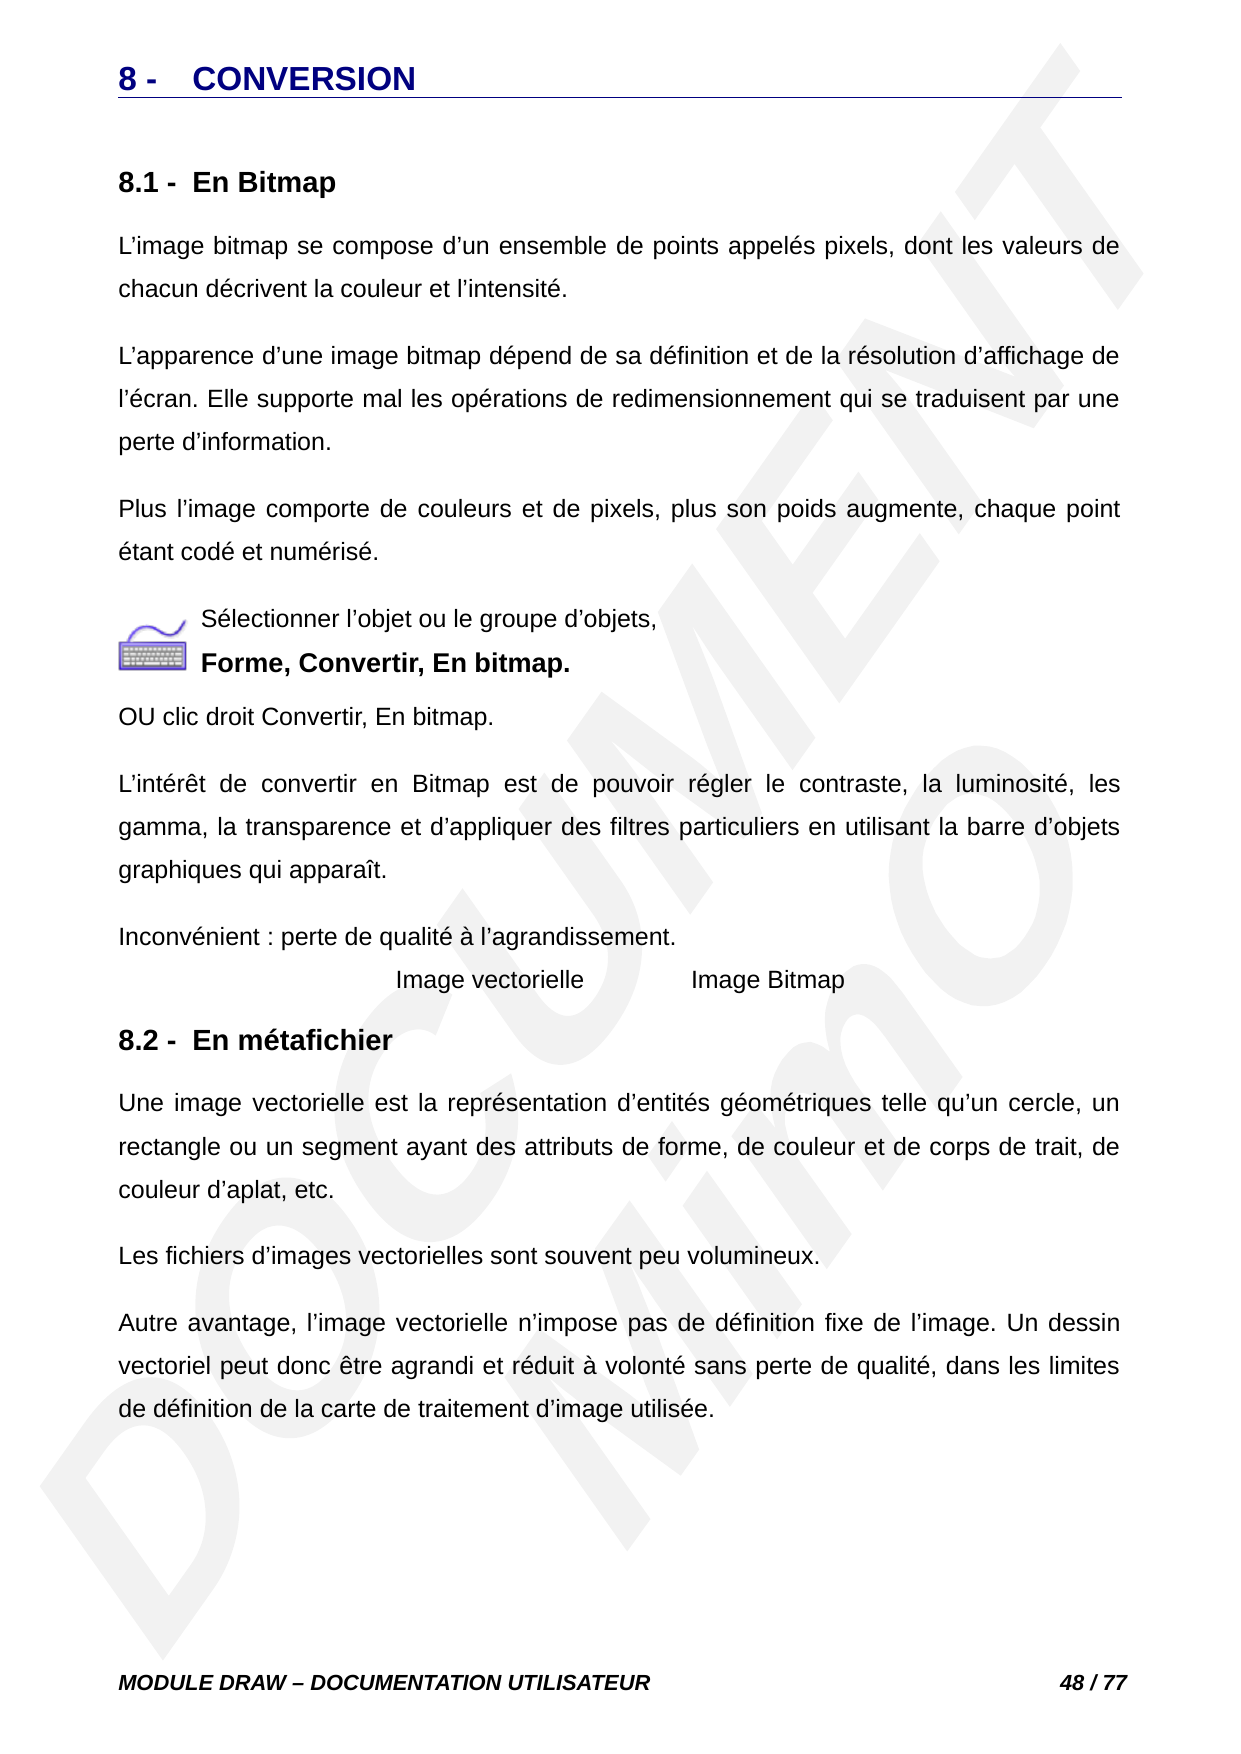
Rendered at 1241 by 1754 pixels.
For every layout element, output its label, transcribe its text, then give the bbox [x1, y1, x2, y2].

text Forme, Convertir, En bitmap. [189, 647, 1122, 678]
text Autre avantage, l’image vectorielle n’impose pas de définition fixe de l’image. Un dessin vectoriel peut donc être agrandi et réduit à volonté sans perte de qualité, dans les limites de définition de la carte de traitement d’image utilisée. [118, 1308, 1122, 1423]
text Une image vectorielle est la représentation d’entités géométriques telle qu’un cercle, un rectangle ou un segment ayant des attributs de forme, de couleur et de corps de trait, de couleur d’aplat, etc. [118, 1088, 1122, 1203]
text Plus l’image comporte de couleurs et de pixels, plus son poids augmente, chaque point étant codé et numérisé. [118, 494, 1122, 566]
text L’image bitmap se compose d’un ensemble de points appelés pixels, dont les valeurs de chacun décrivent la couleur et l’intensité. [118, 231, 1122, 303]
subtitle Conversion [118, 59, 1122, 97]
subtitle En Bitmap [118, 166, 1122, 199]
text Inconvénient : perte de qualité à l’agrandissement. [118, 922, 1122, 950]
text OU clic droit Convertir, En bitmap. [118, 702, 1122, 731]
text Sélectionner l’objet ou le groupe d’objets, [118, 604, 1122, 632]
text L’apparence d’une image bitmap dépend de sa définition et de la résolution d’affichage de l’écran. Elle supporte mal les opérations de redimensionnement qui se traduisent par une perte d’information. [118, 341, 1122, 456]
text Image vectorielle Image Bitmap [118, 965, 1122, 993]
subtitle En métafichier [118, 1023, 1122, 1056]
text Les fichiers d’images vectorielles sont souvent peu volumineux. [118, 1241, 1122, 1270]
text L’intérêt de convertir en Bitmap est de pouvoir régler le contraste, la luminosité, les gamma, la transparence et d’appliquer des filtres particuliers en utilisant la barre d’objets graphiques qui apparaît. [118, 768, 1122, 883]
picture [114, 608, 189, 684]
